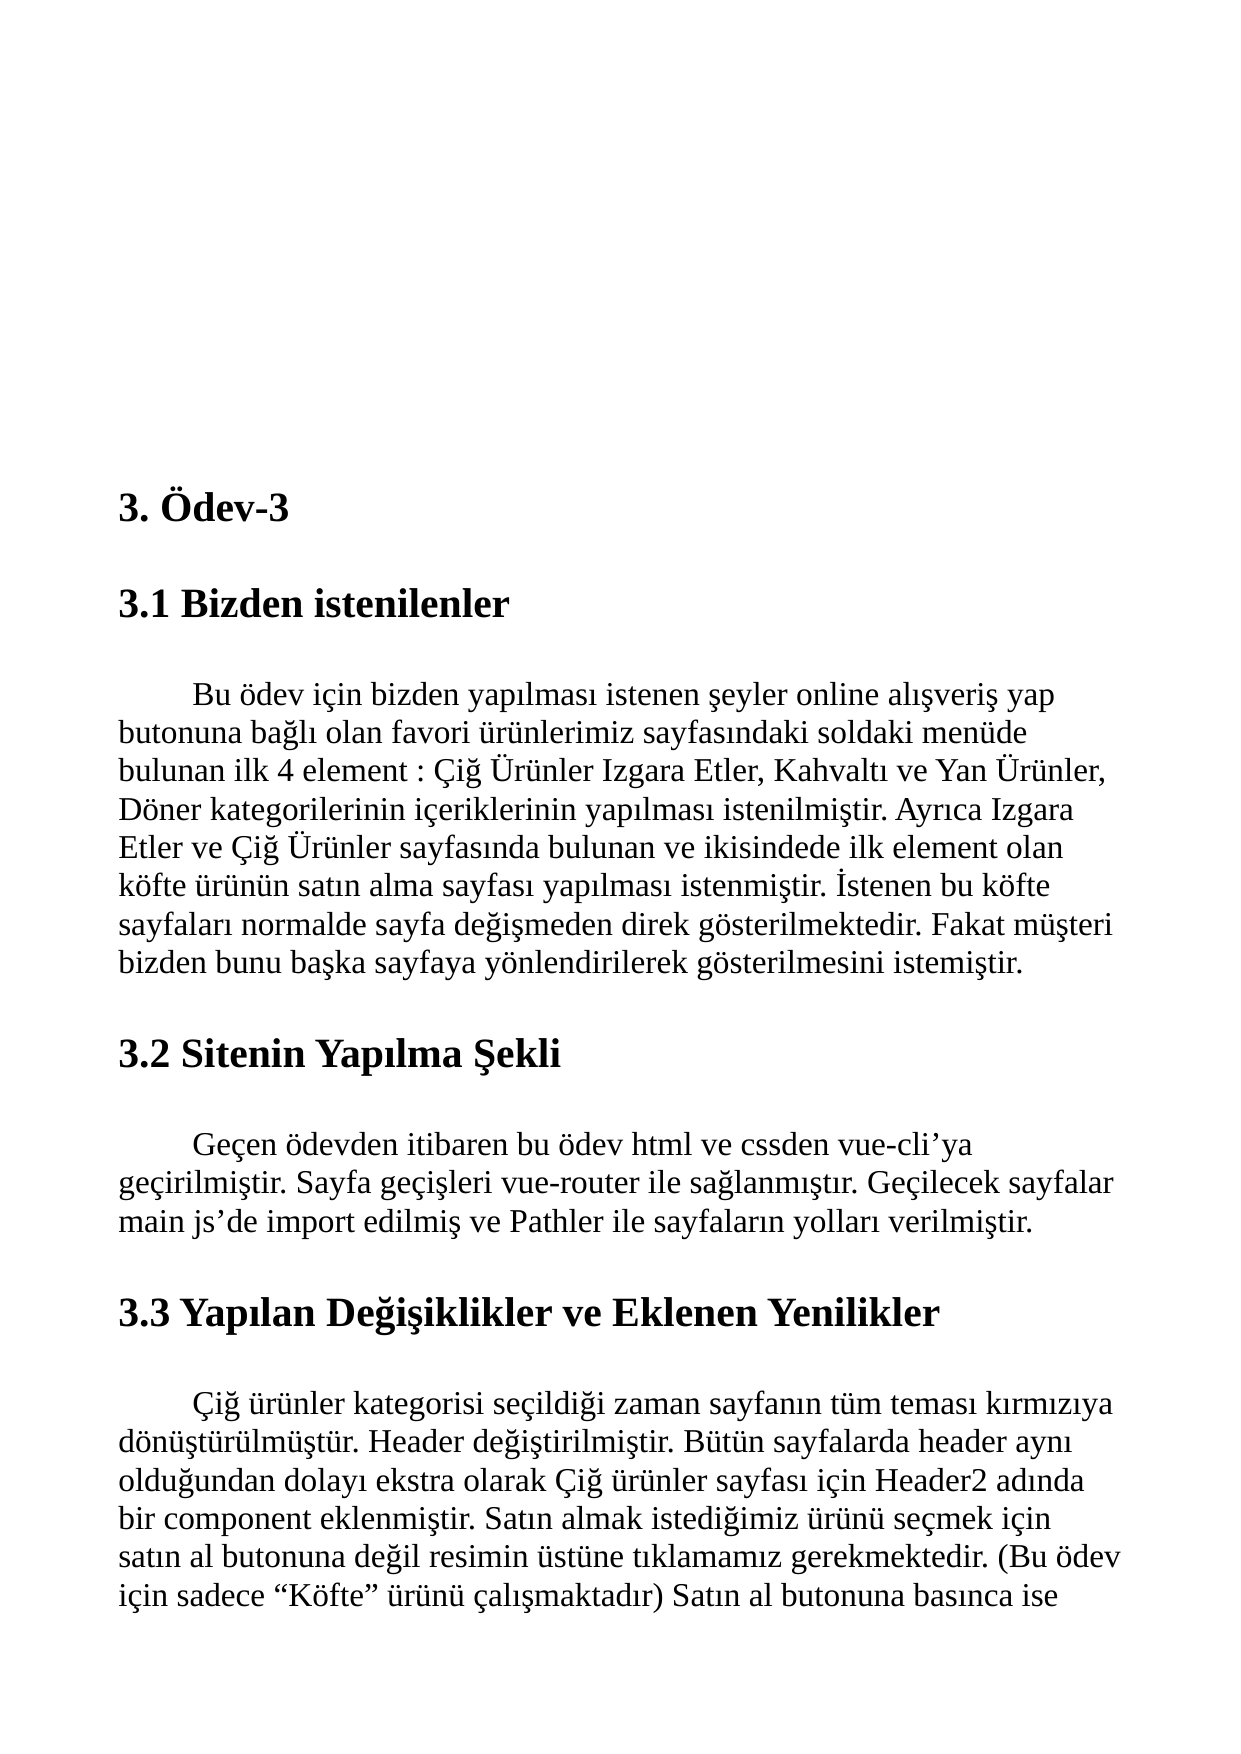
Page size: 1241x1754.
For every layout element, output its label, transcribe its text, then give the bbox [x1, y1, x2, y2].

text Geçen ödevden itibaren bu ödev html ve cssden vue-cli’ya geçirilmiştir. Sayfa geçişleri vue-router ile sağlanmıştır. Geçilecek sayfalar main js’de import edilmiş ve Pathler ile sayfaların yolları verilmiştir. [118, 1124, 1122, 1239]
text 3.1 Bizden istenilenler [118, 578, 1122, 626]
text 3.2 Sitenin Yapılma Şekli [118, 1028, 1122, 1076]
text Çiğ ürünler kategorisi seçildiği zaman sayfanın tüm teması kırmızıya dönüştürülmüştür. Header değiştirilmiştir. Bütün sayfalarda header aynı olduğundan dolayı ekstra olarak Çiğ ürünler sayfası için Header2 adında bir component eklenmiştir. Satın almak istediğimiz ürünü seçmek için satın al butonuna değil resimin üstüne tıklamamız gerekmektedir. (Bu ödev için sadece “Köfte” ürünü çalışmaktadır) Satın al butonuna basınca ise [118, 1383, 1122, 1613]
text Bu ödev için bizden yapılması istenen şeyler online alışveriş yap butonuna bağlı olan favori ürünlerimiz sayfasındaki soldaki menüde bulunan ilk 4 element : Çiğ Ürünler Izgara Etler, Kahvaltı ve Yan Ürünler, Döner kategorilerinin içeriklerinin yapılması istenilmiştir. Ayrıca Izgara Etler ve Çiğ Ürünler sayfasında bulunan ve ikisindede ilk element olan köfte ürünün satın alma sayfası yapılması istenmiştir. İstenen bu köfte sayfaları normalde sayfa değişmeden direk gösterilmektedir. Fakat müşteri bizden bunu başka sayfaya yönlendirilerek gösterilmesini istemiştir. [118, 674, 1122, 981]
text 3.3 Yapılan Değişiklikler ve Eklenen Yenilikler [118, 1287, 1122, 1335]
text 3. Ödev-3 [118, 482, 1122, 530]
